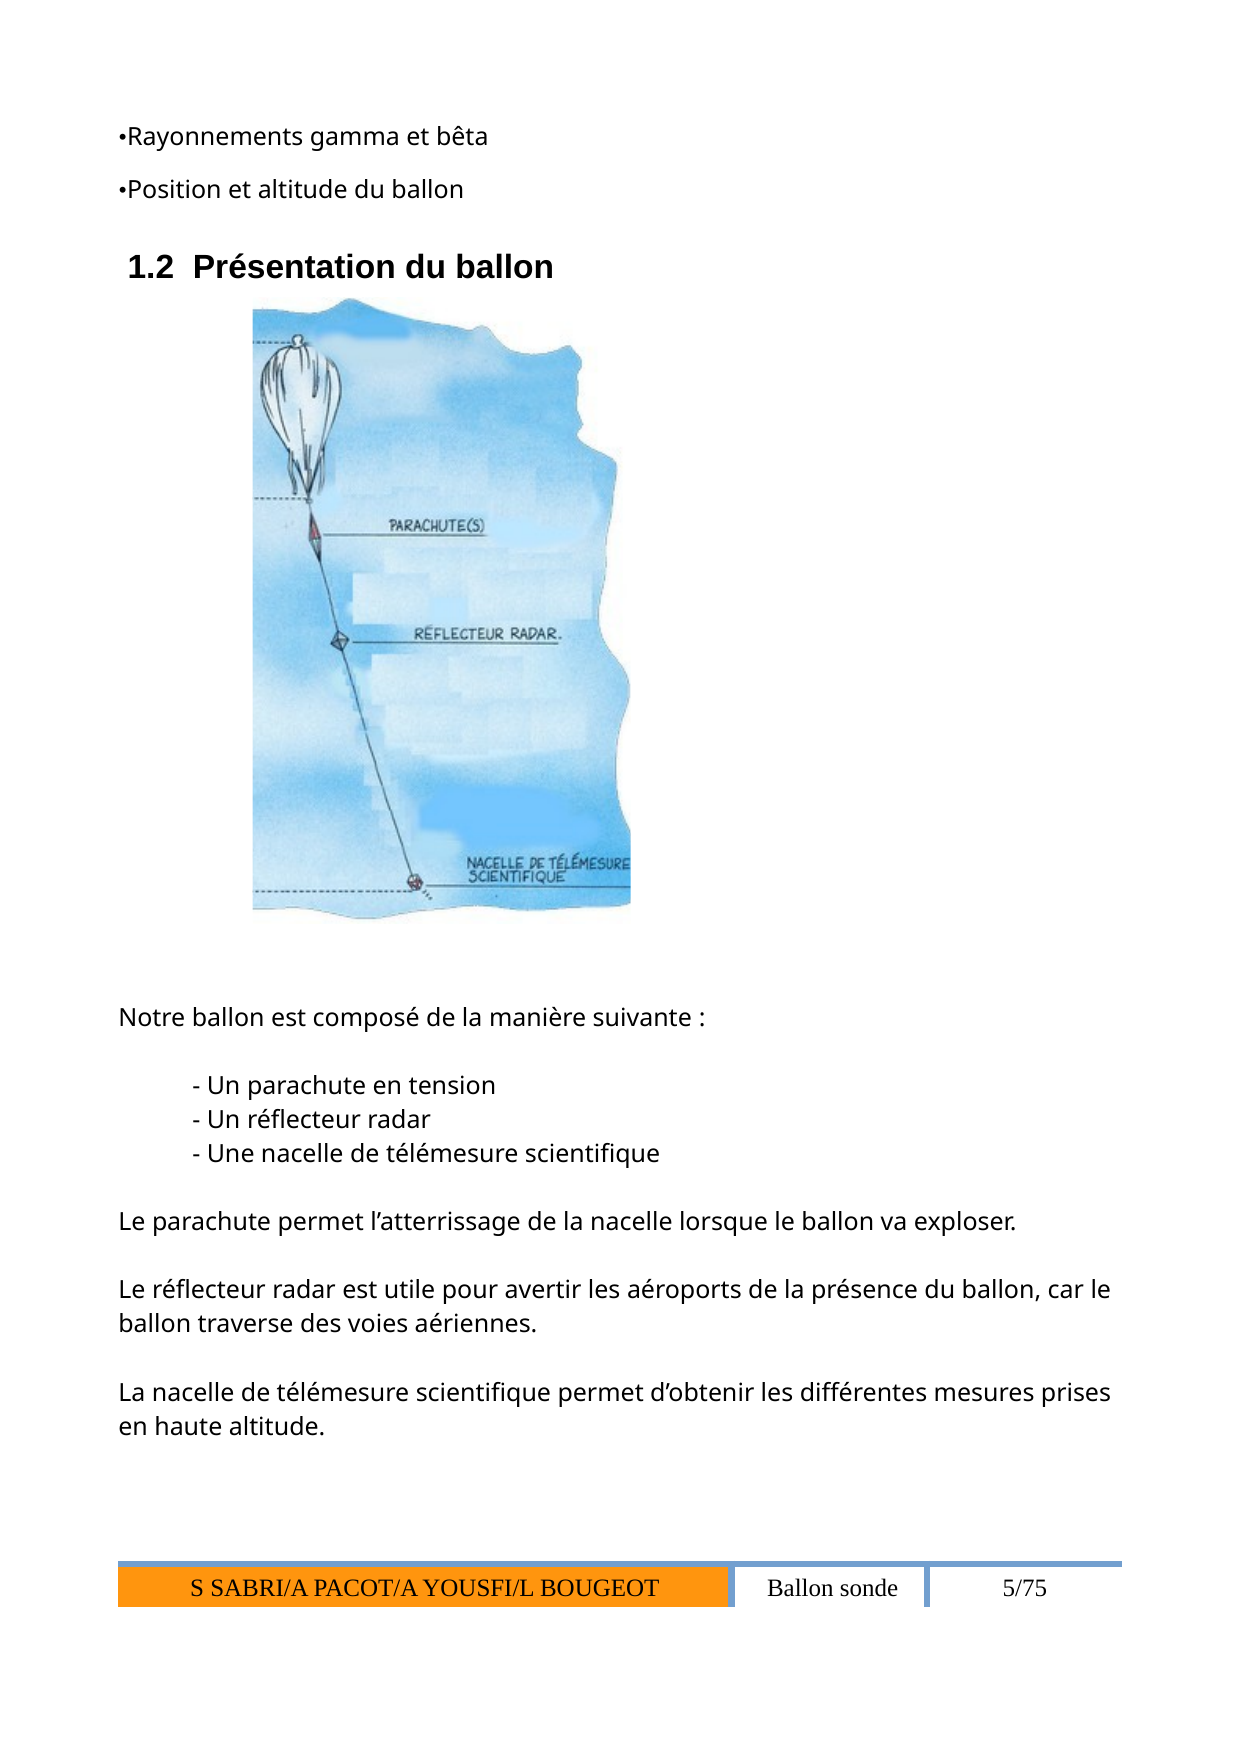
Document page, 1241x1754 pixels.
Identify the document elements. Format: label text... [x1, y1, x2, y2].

picture [252, 297, 631, 924]
text Le réflecteur radar est utile pour avertir les aéroports de la présence du ballon, car le ballon traverse des voies aériennes. [118, 1272, 1122, 1340]
text - Un réflecteur radar [118, 1102, 1122, 1136]
text Le parachute permet l’atterrissage de la nacelle lorsque le ballon va exploser. [118, 1204, 1122, 1238]
text - Un parachute en tension [118, 1068, 1122, 1102]
subtitle Présentation du ballon [118, 246, 1122, 285]
text - Une nacelle de télémesure scientifique [118, 1136, 1122, 1170]
text Notre ballon est composé de la manière suivante : [118, 999, 1122, 1033]
text •Rayonnements gamma et bêta [118, 118, 1122, 152]
text La nacelle de télémesure scientifique permet d’obtenir les différentes mesures prises en haute altitude. [118, 1374, 1122, 1442]
text •Position et altitude du ballon [118, 172, 1122, 206]
